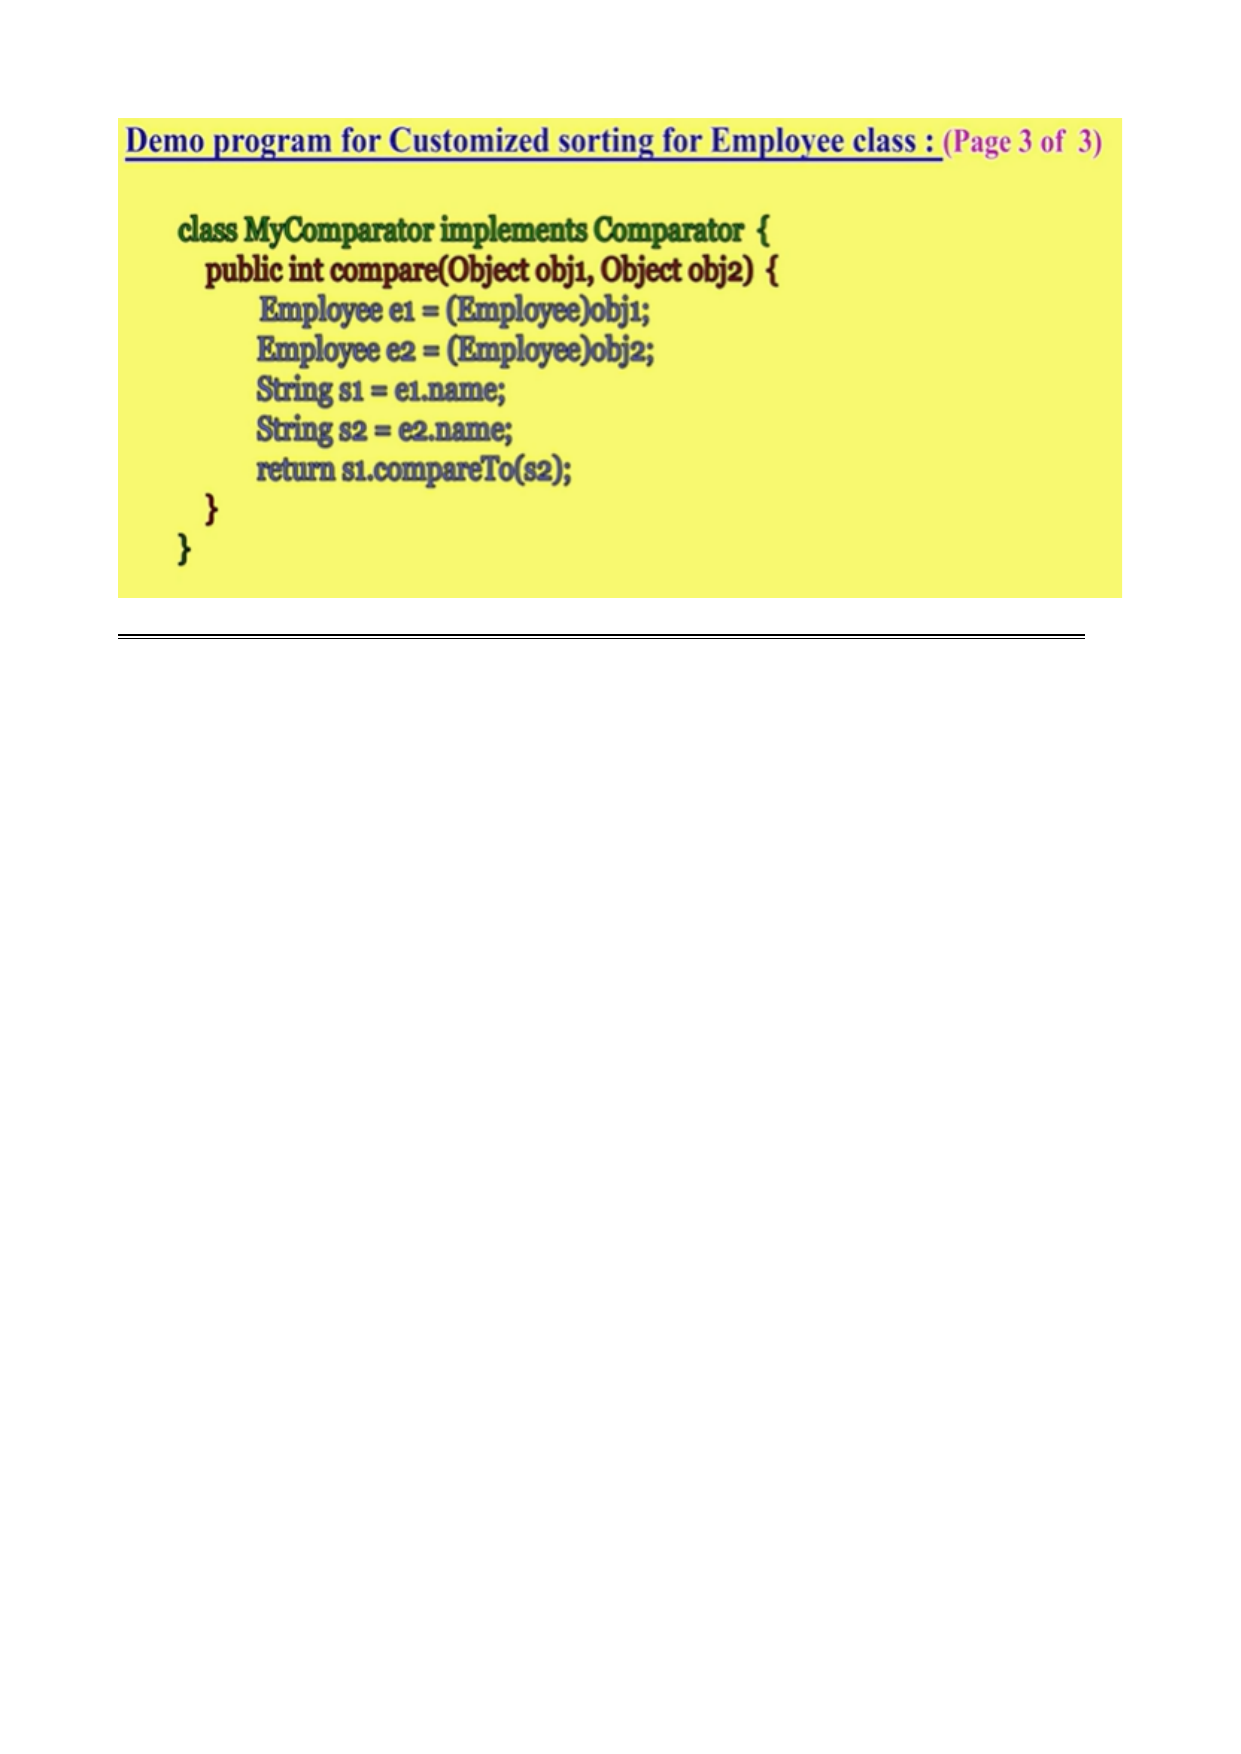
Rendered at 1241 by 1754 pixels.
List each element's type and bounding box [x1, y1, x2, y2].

picture [118, 118, 1123, 598]
